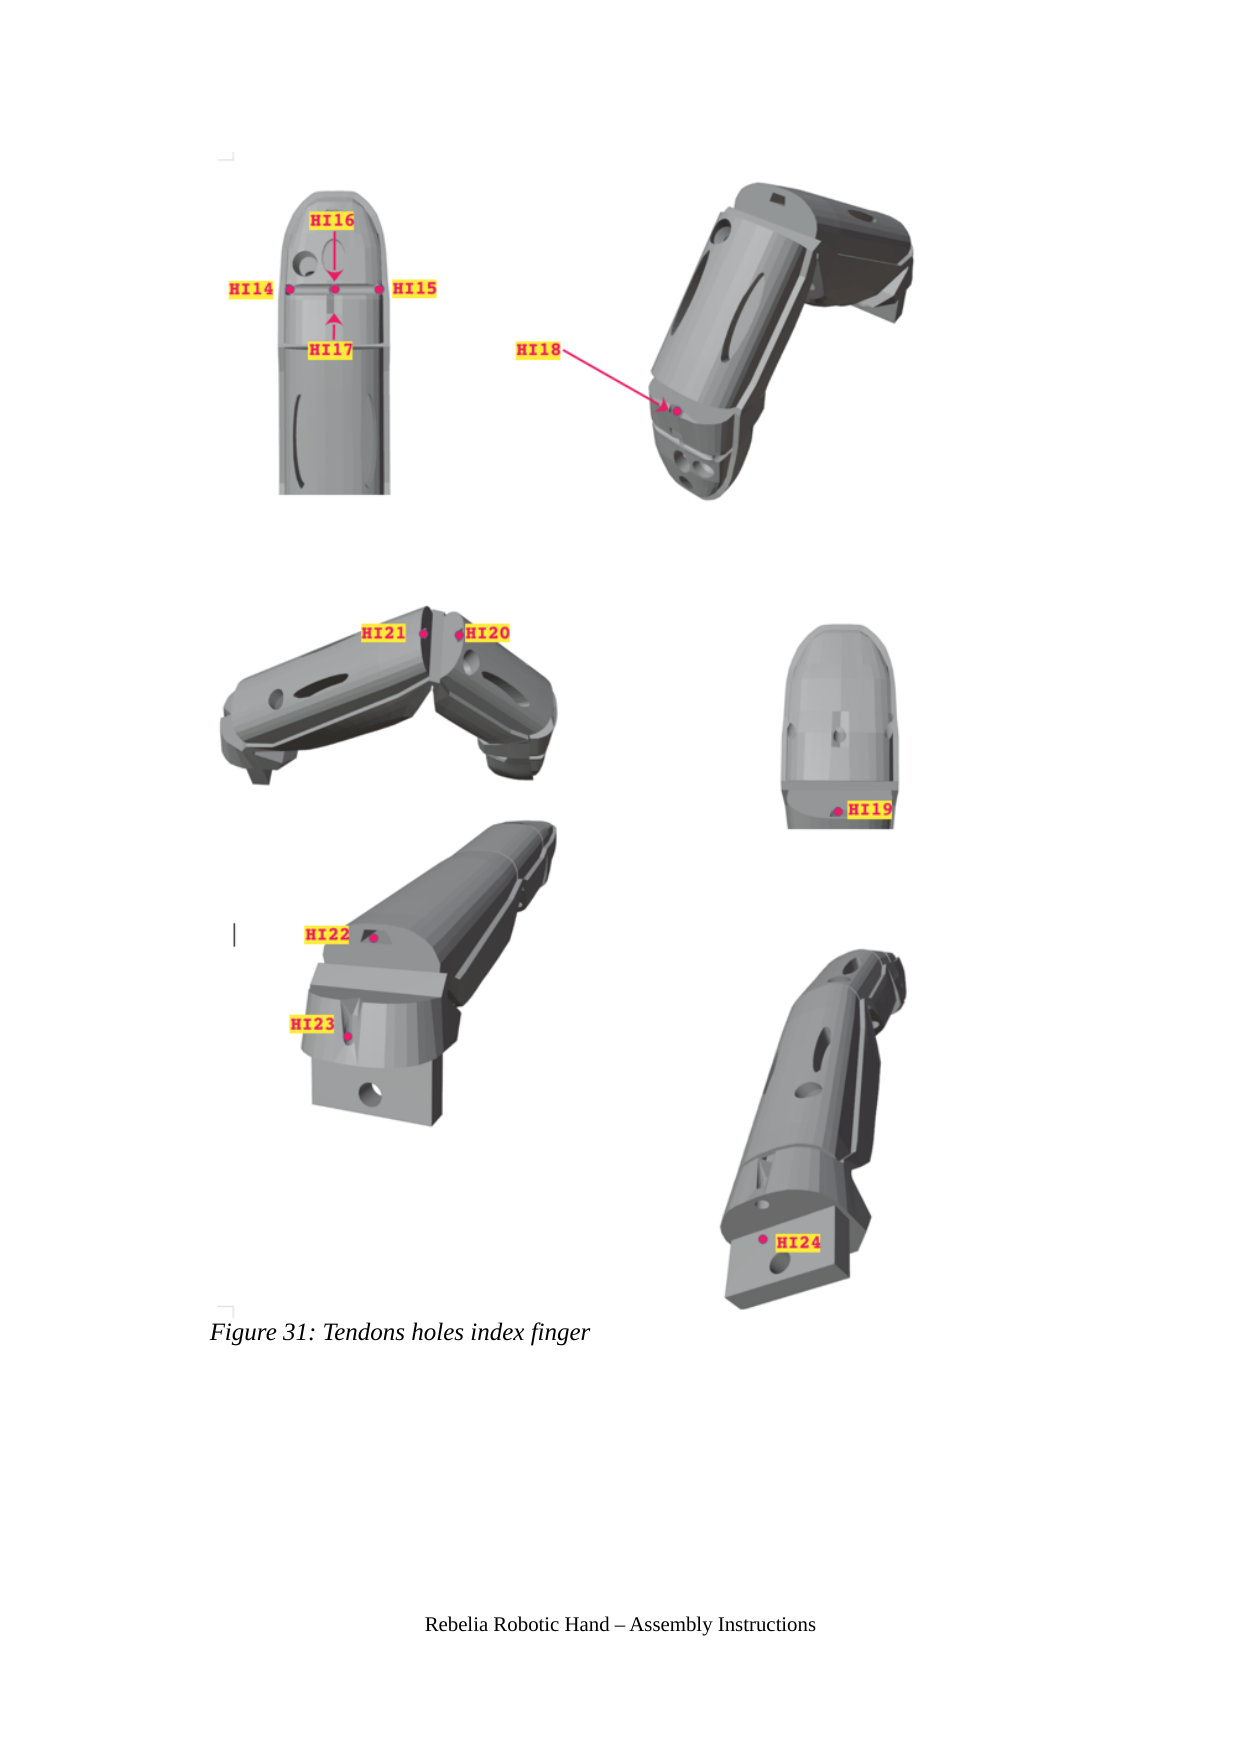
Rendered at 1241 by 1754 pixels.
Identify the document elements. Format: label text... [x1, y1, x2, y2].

picture [209, 152, 940, 1318]
text Figure 31: Tendons holes index finger [209, 1318, 939, 1346]
